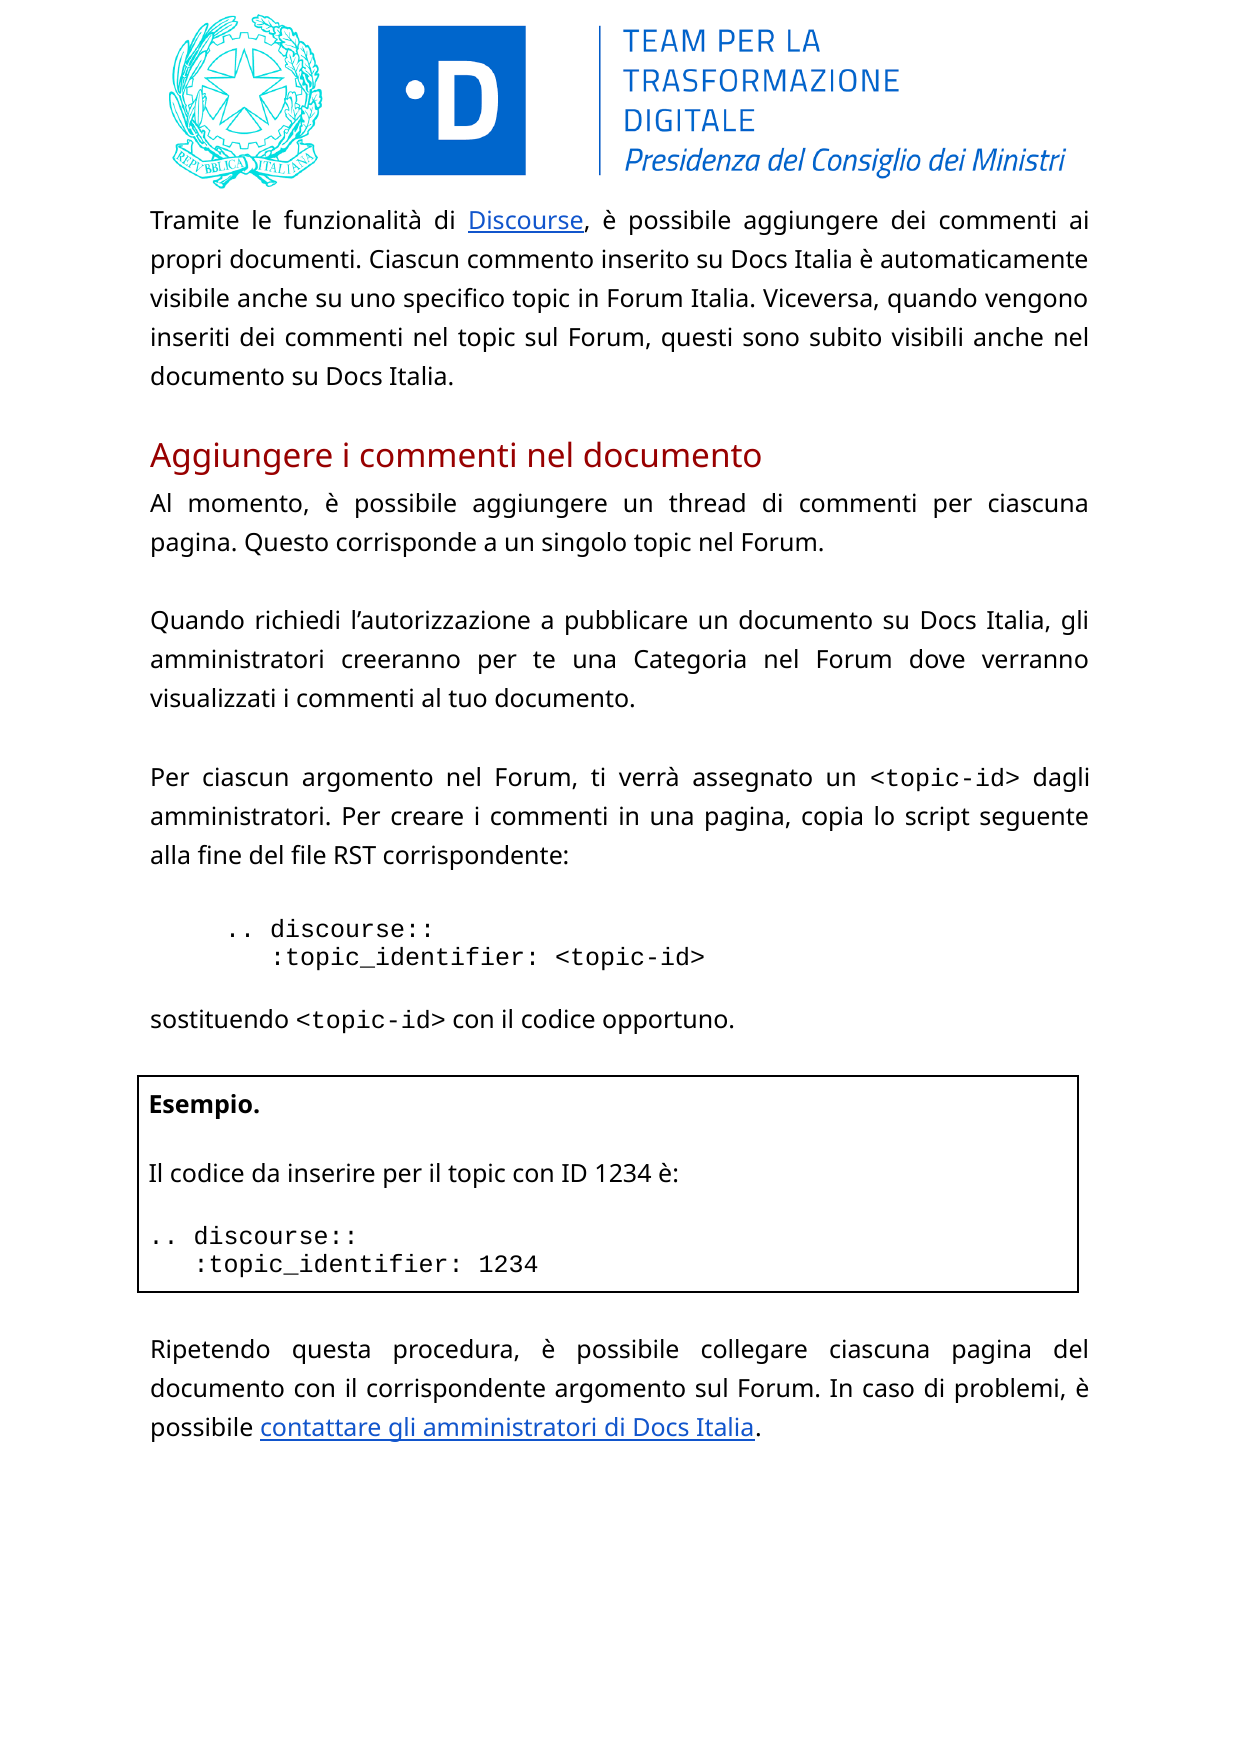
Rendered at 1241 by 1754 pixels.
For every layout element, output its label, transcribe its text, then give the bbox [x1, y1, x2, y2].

text Ripetendo questa procedura, è possibile collegare ciascuna pagina del documento con il corrispondente argomento sul Forum. In caso di problemi, è possibile contattare gli amministratori di Docs Italia. [150, 1332, 1090, 1444]
text Al momento, è possibile aggiungere un thread di commenti per ciascuna pagina. Questo corrisponde a un singolo topic nel Forum. [150, 485, 1090, 558]
table_header Esempio. Il codice da inserire per il topic con ID 1234 è: .. discourse:: :topic_identifier: 1234 [139, 1077, 1077, 1291]
text Quando richiedi l’autorizzazione a pubblicare un documento su Docs Italia, gli amministratori creeranno per te una Categoria nel Forum dove verranno visualizzati i commenti al tuo documento. [150, 603, 1090, 715]
text Tramite le funzionalità di Discourse, è possibile aggiungere dei commenti ai propri documenti. Ciascun commento inserito su Docs Italia è automaticamente visibile anche su uno specifico topic in Forum Italia. Viceversa, quando vengono inseriti dei commenti nel topic sul Forum, questi sono subito visibili anche nel documento su Docs Italia. [150, 203, 1090, 393]
text Per ciascun argomento nel Forum, ti verrà assegnato un <topic-id> dagli amministratori. Per creare i commenti in una pagina, copia lo script seguente alla fine del file RST corrispondente: [150, 759, 1090, 872]
subtitle Aggiungere i commenti nel documento [150, 431, 1090, 477]
text .. discourse:: [225, 916, 1090, 944]
text :topic_identifier: <topic-id> [225, 944, 1090, 973]
picture [150, 0, 1091, 203]
text sostituendo <topic-id> con il codice opportuno. [150, 1001, 1090, 1036]
